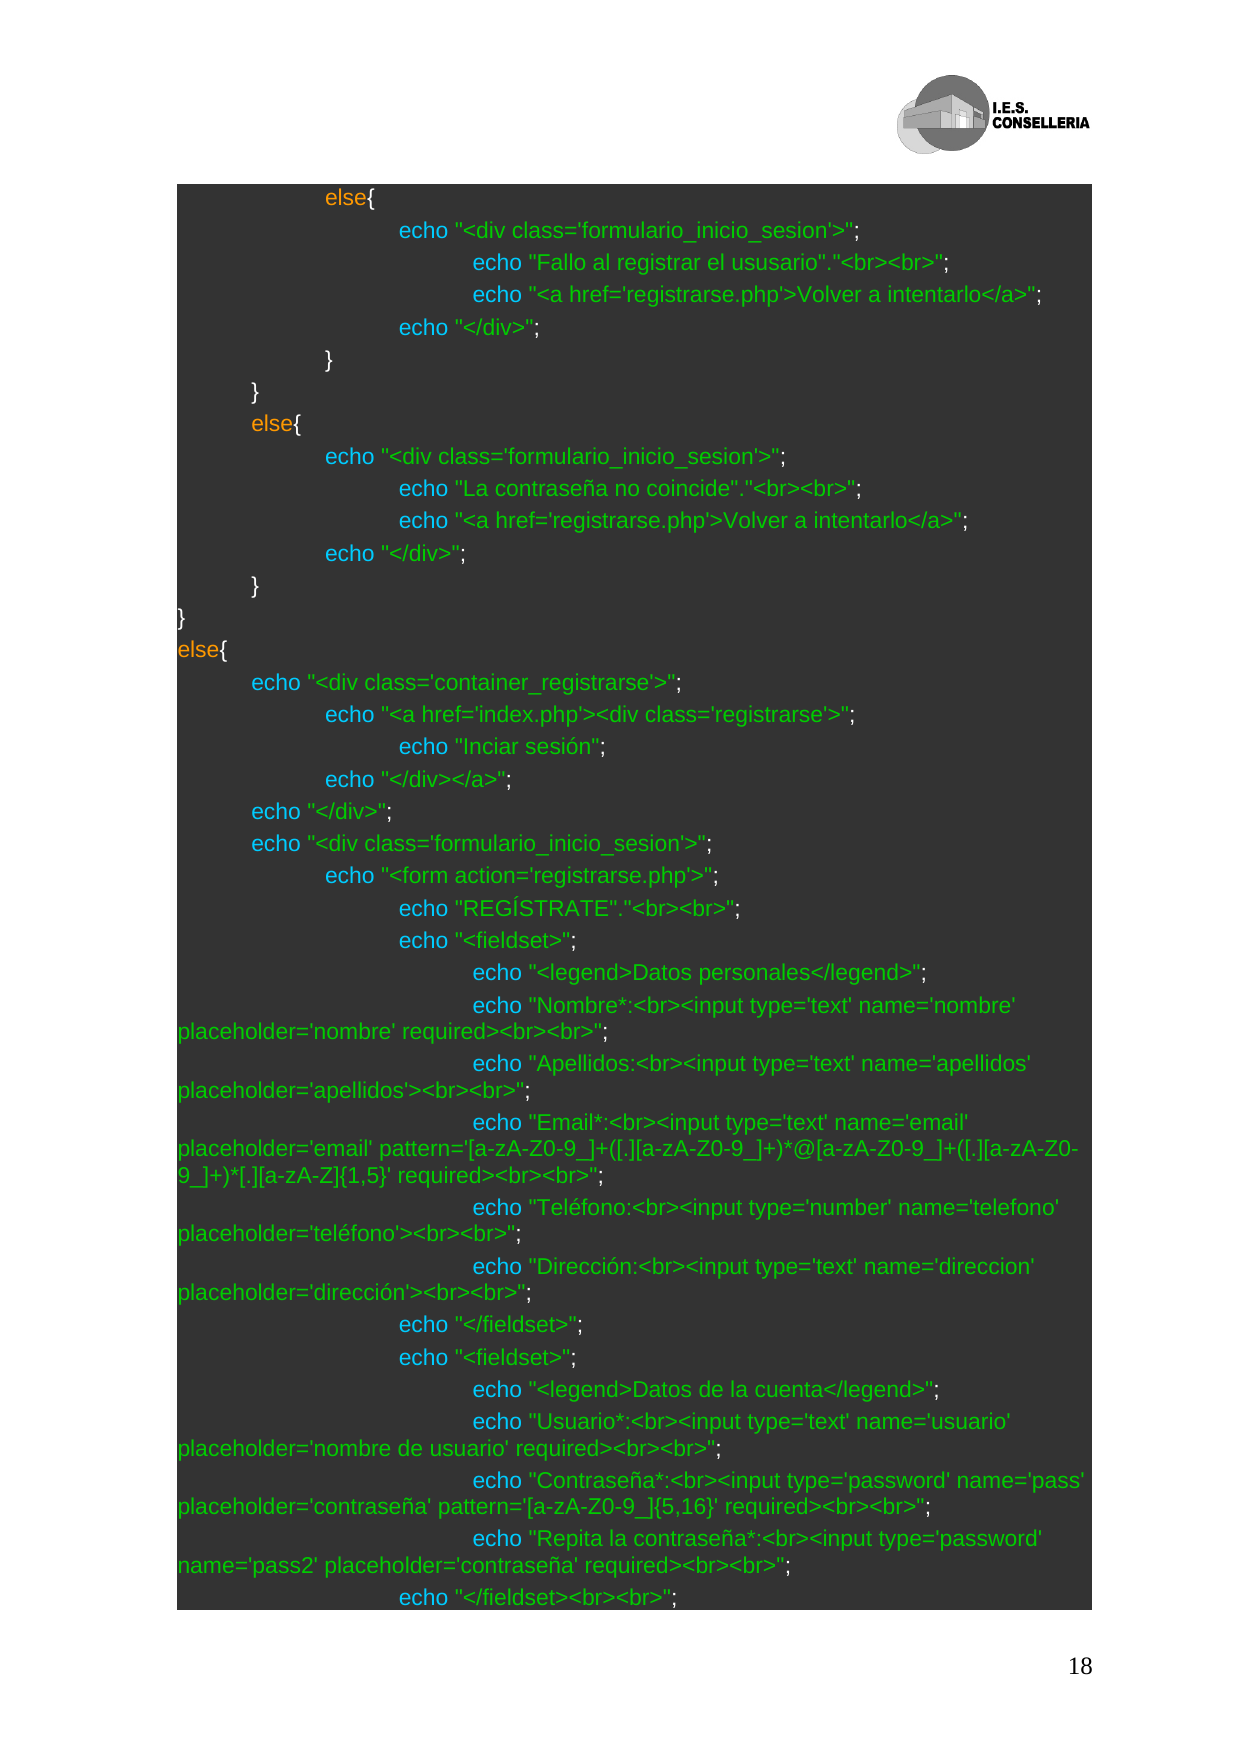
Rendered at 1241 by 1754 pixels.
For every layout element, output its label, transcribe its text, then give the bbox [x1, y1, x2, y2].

text echo "Email*:<br><input type='text' name='email' placeholder='email' pattern='[a-zA-Z0-9_]+([.][a-zA-Z0-9_]+)*@[a-zA-Z0-9_]+([.][a-zA-Z0-9_]+)*[.][a-zA-Z]{1,5}' required><br><br>"; [177, 1109, 1092, 1188]
text echo "<div class='formulario_inicio_sesion'>"; [177, 217, 1092, 243]
text echo "<a href='registrarse.php'>Volver a intentarlo</a>"; [177, 507, 1092, 534]
text echo "Repita la contraseña*:<br><input type='password' name='pass2' placeholder='contraseña' required><br><br>"; [177, 1525, 1092, 1578]
text echo "<div class='formulario_inicio_sesion'>"; [177, 830, 1092, 857]
text } [177, 572, 1092, 598]
text echo "Teléfono:<br><input type='number' name='telefono' placeholder='teléfono'><br><br>"; [177, 1194, 1092, 1247]
text echo "</div>"; [177, 313, 1092, 340]
text echo "Usuario*:<br><input type='text' name='usuario' placeholder='nombre de usuario' required><br><br>"; [177, 1408, 1092, 1461]
text } [177, 378, 1092, 404]
text echo "<fieldset>"; [177, 1343, 1092, 1370]
text } [177, 604, 1092, 631]
text echo "<div class='container_registrarse'>"; [177, 669, 1092, 695]
text echo "</div>"; [177, 798, 1092, 824]
text echo "Inciar sesión"; [177, 733, 1092, 760]
text echo "</fieldset>"; [177, 1311, 1092, 1338]
text else{ [177, 410, 1092, 437]
text echo "<legend>Datos de la cuenta</legend>"; [177, 1376, 1092, 1402]
text echo "La contraseña no coincide"."<br><br>"; [177, 475, 1092, 501]
text else{ [177, 184, 1092, 211]
text echo "</div>"; [177, 539, 1092, 566]
text echo "<a href='index.php'><div class='registrarse'>"; [177, 701, 1092, 727]
text echo "<legend>Datos personales</legend>"; [177, 959, 1092, 986]
text echo "</fieldset><br><br>"; [177, 1584, 1092, 1610]
text echo "Apellidos:<br><input type='text' name='apellidos' placeholder='apellidos'><br><br>"; [177, 1050, 1092, 1103]
text echo "</div></a>"; [177, 766, 1092, 792]
text echo "<form action='registrarse.php'>"; [177, 862, 1092, 889]
text echo "Dirección:<br><input type='text' name='direccion' placeholder='dirección'><br><br>"; [177, 1253, 1092, 1305]
picture [894, 73, 1093, 155]
text echo "<a href='registrarse.php'>Volver a intentarlo</a>"; [177, 281, 1092, 308]
text echo "<fieldset>"; [177, 927, 1092, 953]
text else{ [177, 636, 1092, 663]
text echo "Contraseña*:<br><input type='password' name='pass' placeholder='contraseña' pattern='[a-zA-Z0-9_]{5,16}' required><br><br>"; [177, 1467, 1092, 1519]
text } [177, 346, 1092, 372]
text echo "Fallo al registrar el ususario"."<br><br>"; [177, 249, 1092, 275]
text echo "Nombre*:<br><input type='text' name='nombre' placeholder='nombre' required><br><br>"; [177, 992, 1092, 1044]
text echo "REGÍSTRATE"."<br><br>"; [177, 895, 1092, 921]
text echo "<div class='formulario_inicio_sesion'>"; [177, 443, 1092, 469]
